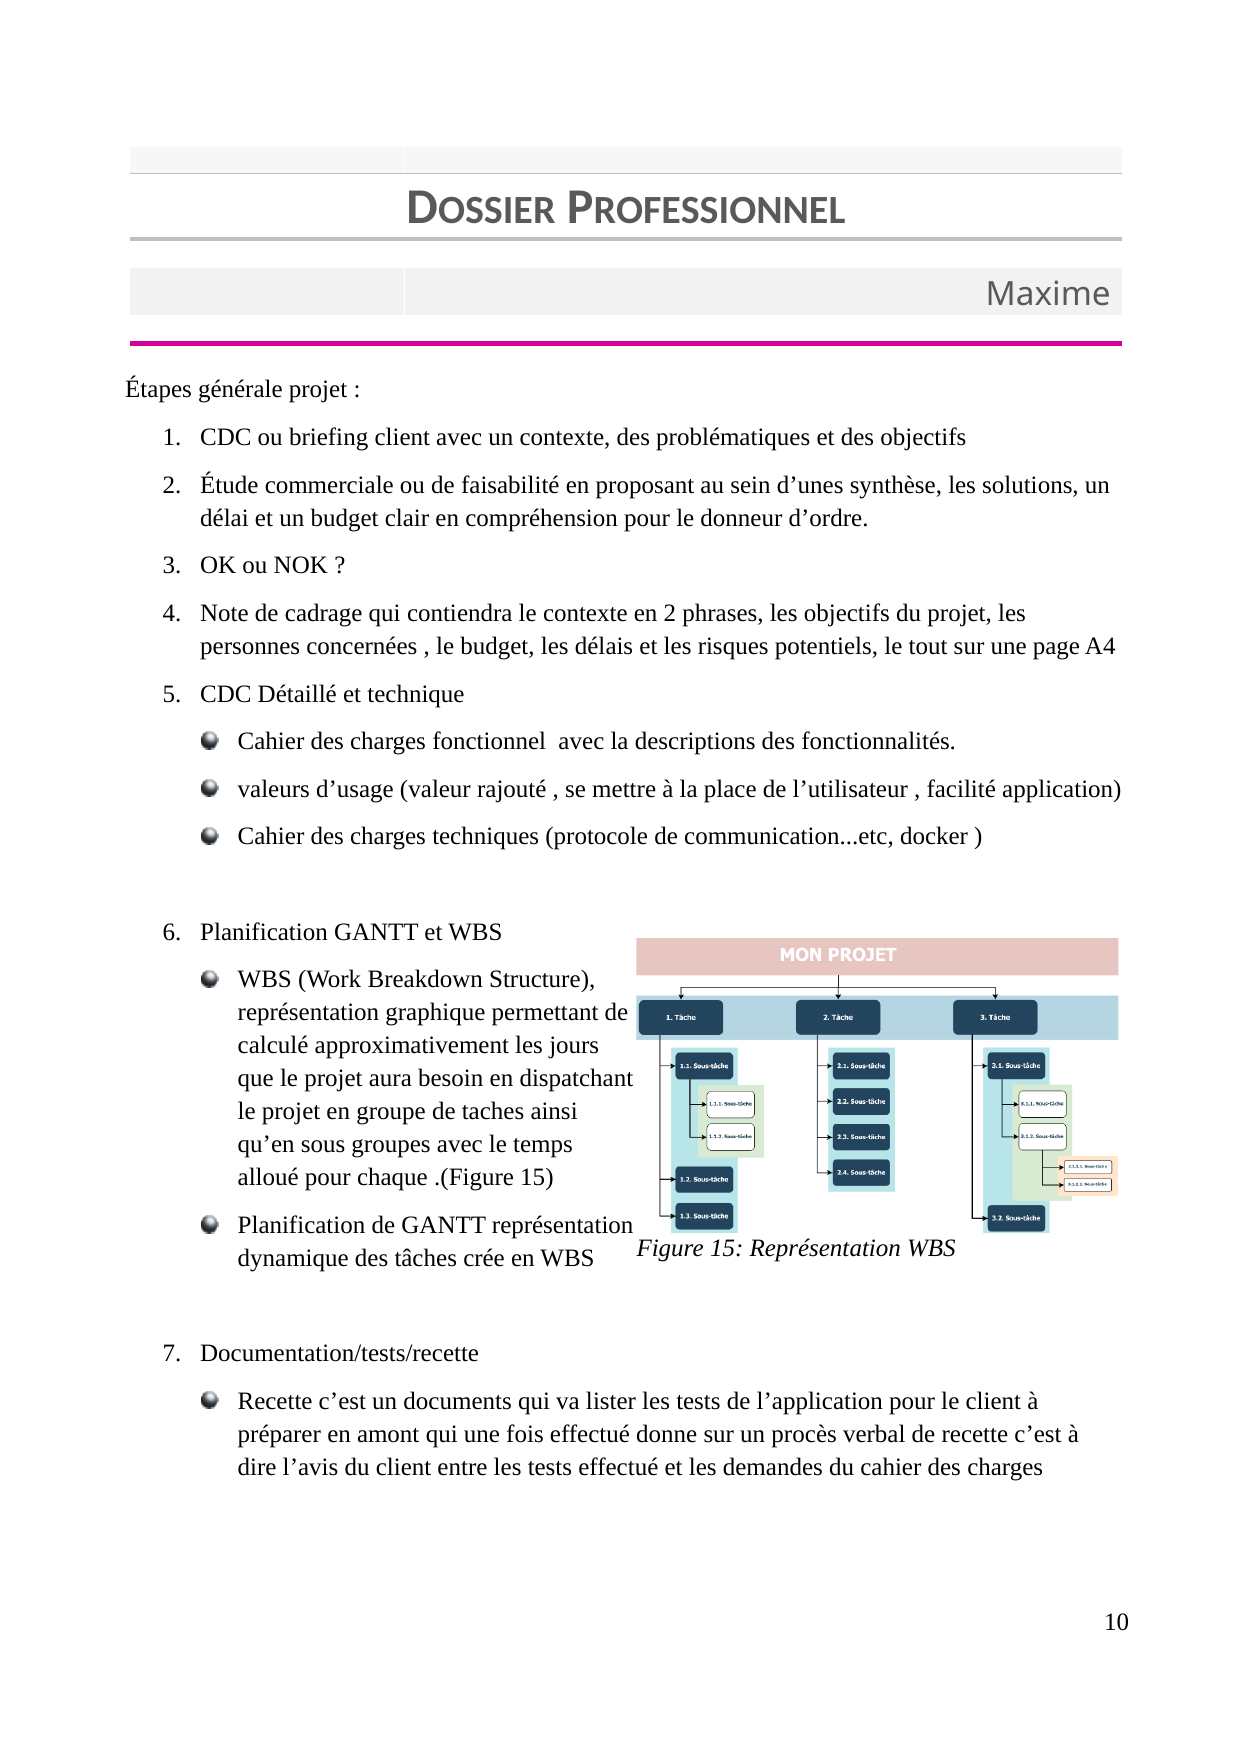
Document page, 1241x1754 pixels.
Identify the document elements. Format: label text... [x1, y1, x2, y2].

list Cahier des charges fonctionnel avec la descriptions des fonctionnalités. [200, 726, 1123, 755]
list Planification de GANTT représentation dynamique des tâches crée en WBS [200, 1210, 636, 1272]
list Étude commerciale ou de faisabilité en proposant au sein d’unes synthèse, les solutions, un délai et un budget clair en compréhension pour le donneur d’ordre. [162, 470, 1123, 532]
list Documentation/tests/recette [162, 1338, 1123, 1367]
list Figure 15: Représentation WBS [636, 1233, 1118, 1262]
list Cahier des charges techniques (protocole de communication...etc, docker ) [200, 821, 1123, 850]
picture [201, 779, 219, 797]
text Étapes générale projet : [125, 374, 1123, 403]
list Recette c’est un documents qui va lister les tests de l’application pour le client à préparer en amont qui une fois effectué donne sur un procès verbal de recette c’est à dire l’avis du client entre les tests effectué et les demandes du cahier des charges [200, 1386, 1123, 1481]
picture [201, 1215, 219, 1234]
picture [201, 827, 219, 845]
list CDC ou briefing client avec un contexte, des problématiques et des objectifs [162, 422, 1123, 451]
list WBS (Work Breakdown Structure), représentation graphique permettant de calculé approximativement les jours que le projet aura besoin en dispatchant le projet en groupe de taches ainsi qu’en sous groupes avec le temps alloué pour chaque .(Figure 15) [200, 964, 636, 1191]
picture [636, 938, 1119, 1233]
picture [201, 731, 219, 750]
list [636, 1262, 1118, 1290]
picture [201, 1391, 219, 1409]
picture [201, 970, 219, 988]
list valeurs d’usage (valeur rajouté , se mettre à la place de l’utilisateur , facilité application) [200, 774, 1123, 803]
list Note de cadrage qui contiendra le contexte en 2 phrases, les objectifs du projet, les personnes concernées , le budget, les délais et les risques potentiels, le tout sur une page A4 [162, 598, 1123, 660]
list OK ou NOK ? [162, 550, 1123, 579]
list CDC Détaillé et technique [162, 679, 1123, 707]
list Planification GANTT et WBS [162, 917, 1123, 945]
